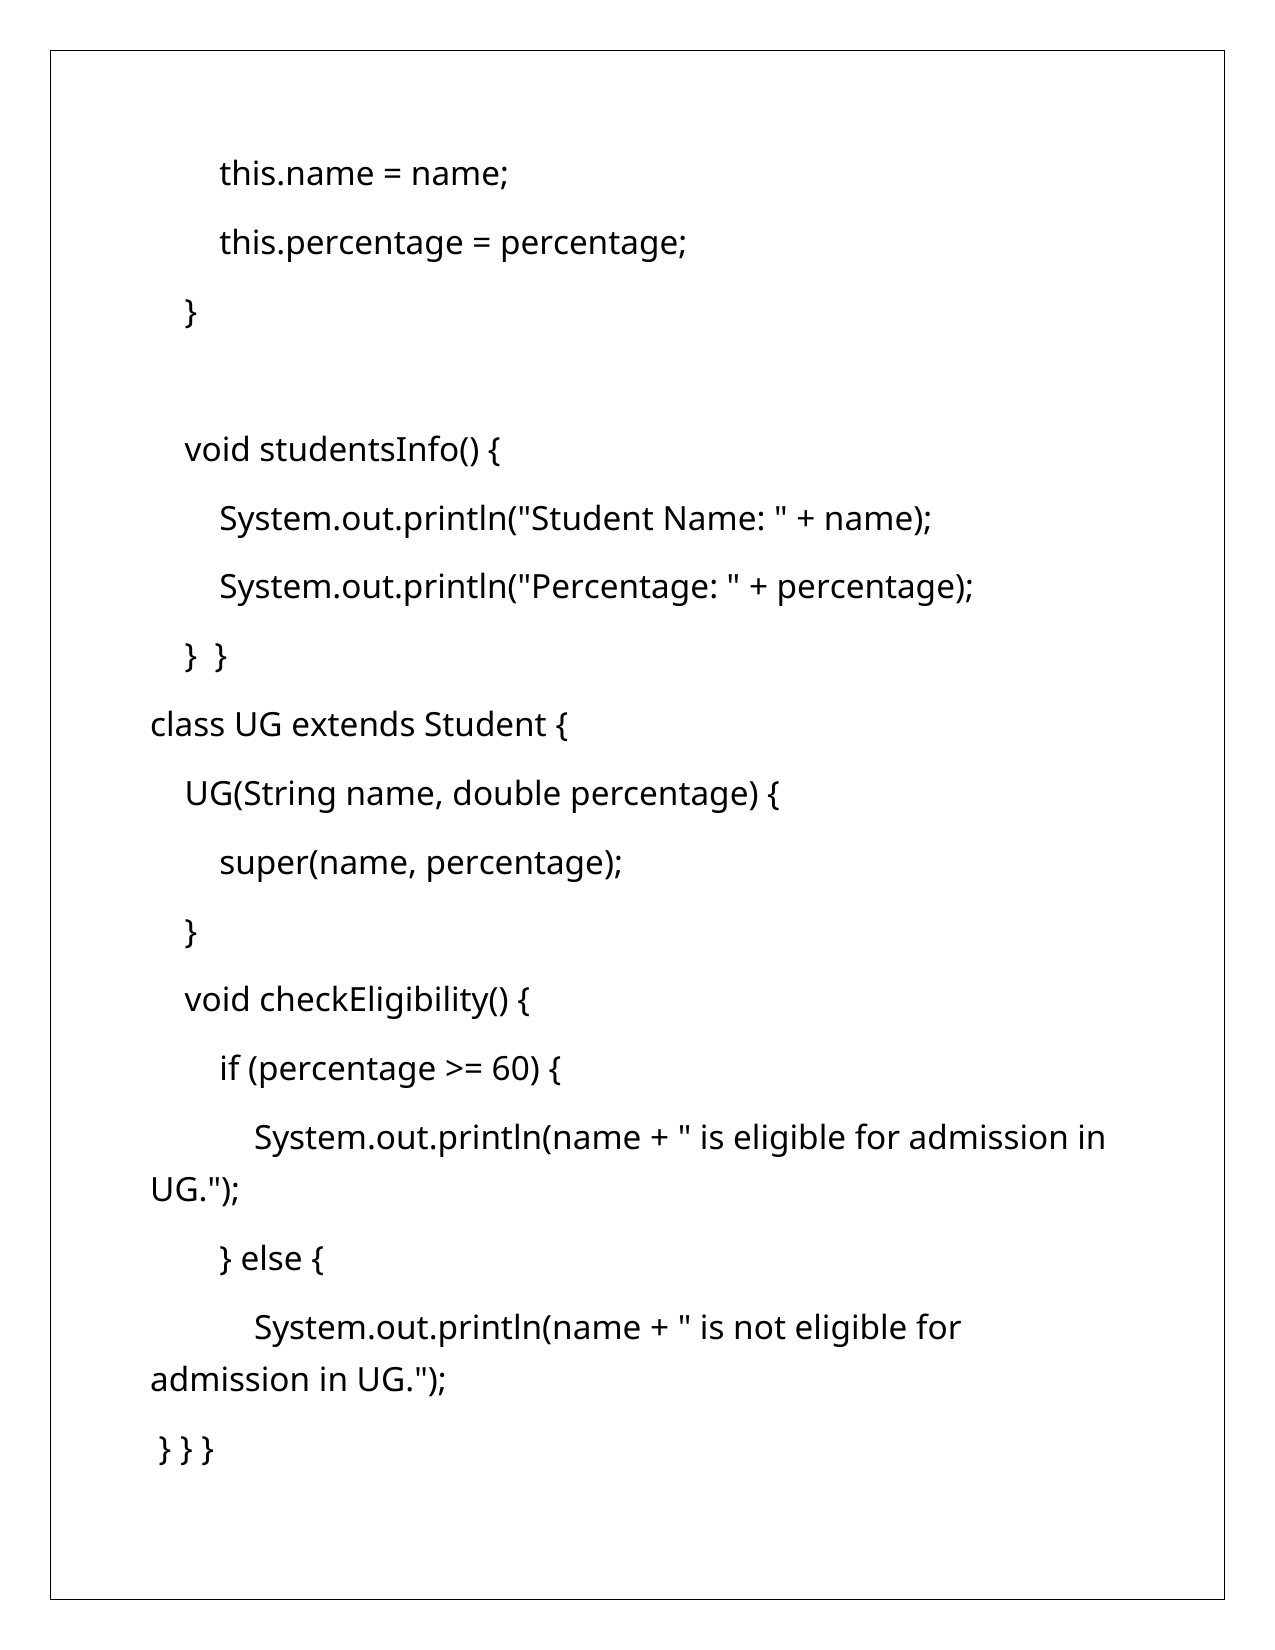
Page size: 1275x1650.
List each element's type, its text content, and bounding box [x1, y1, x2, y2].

text if (percentage >= 60) { [150, 1045, 1125, 1091]
text void studentsInfo() { [150, 425, 1125, 471]
text super(name, percentage); [150, 838, 1125, 884]
text System.out.println("Percentage: " + percentage); [150, 563, 1125, 608]
text System.out.println("Student Name: " + name); [150, 494, 1125, 540]
text class UG extends Student { [150, 701, 1125, 746]
text void checkEligibility() { [150, 976, 1125, 1022]
text } [150, 288, 1125, 333]
text } [150, 907, 1125, 953]
text } else { [150, 1235, 1125, 1280]
text System.out.println(name + " is eligible for admission in UG."); [150, 1114, 1125, 1212]
text UG(String name, double percentage) { [150, 770, 1125, 815]
text this.name = name; [150, 150, 1125, 195]
text System.out.println(name + " is not eligible for admission in UG."); [150, 1304, 1125, 1401]
text this.percentage = percentage; [150, 219, 1125, 264]
text } } [150, 632, 1125, 677]
text } } } [150, 1425, 1125, 1470]
